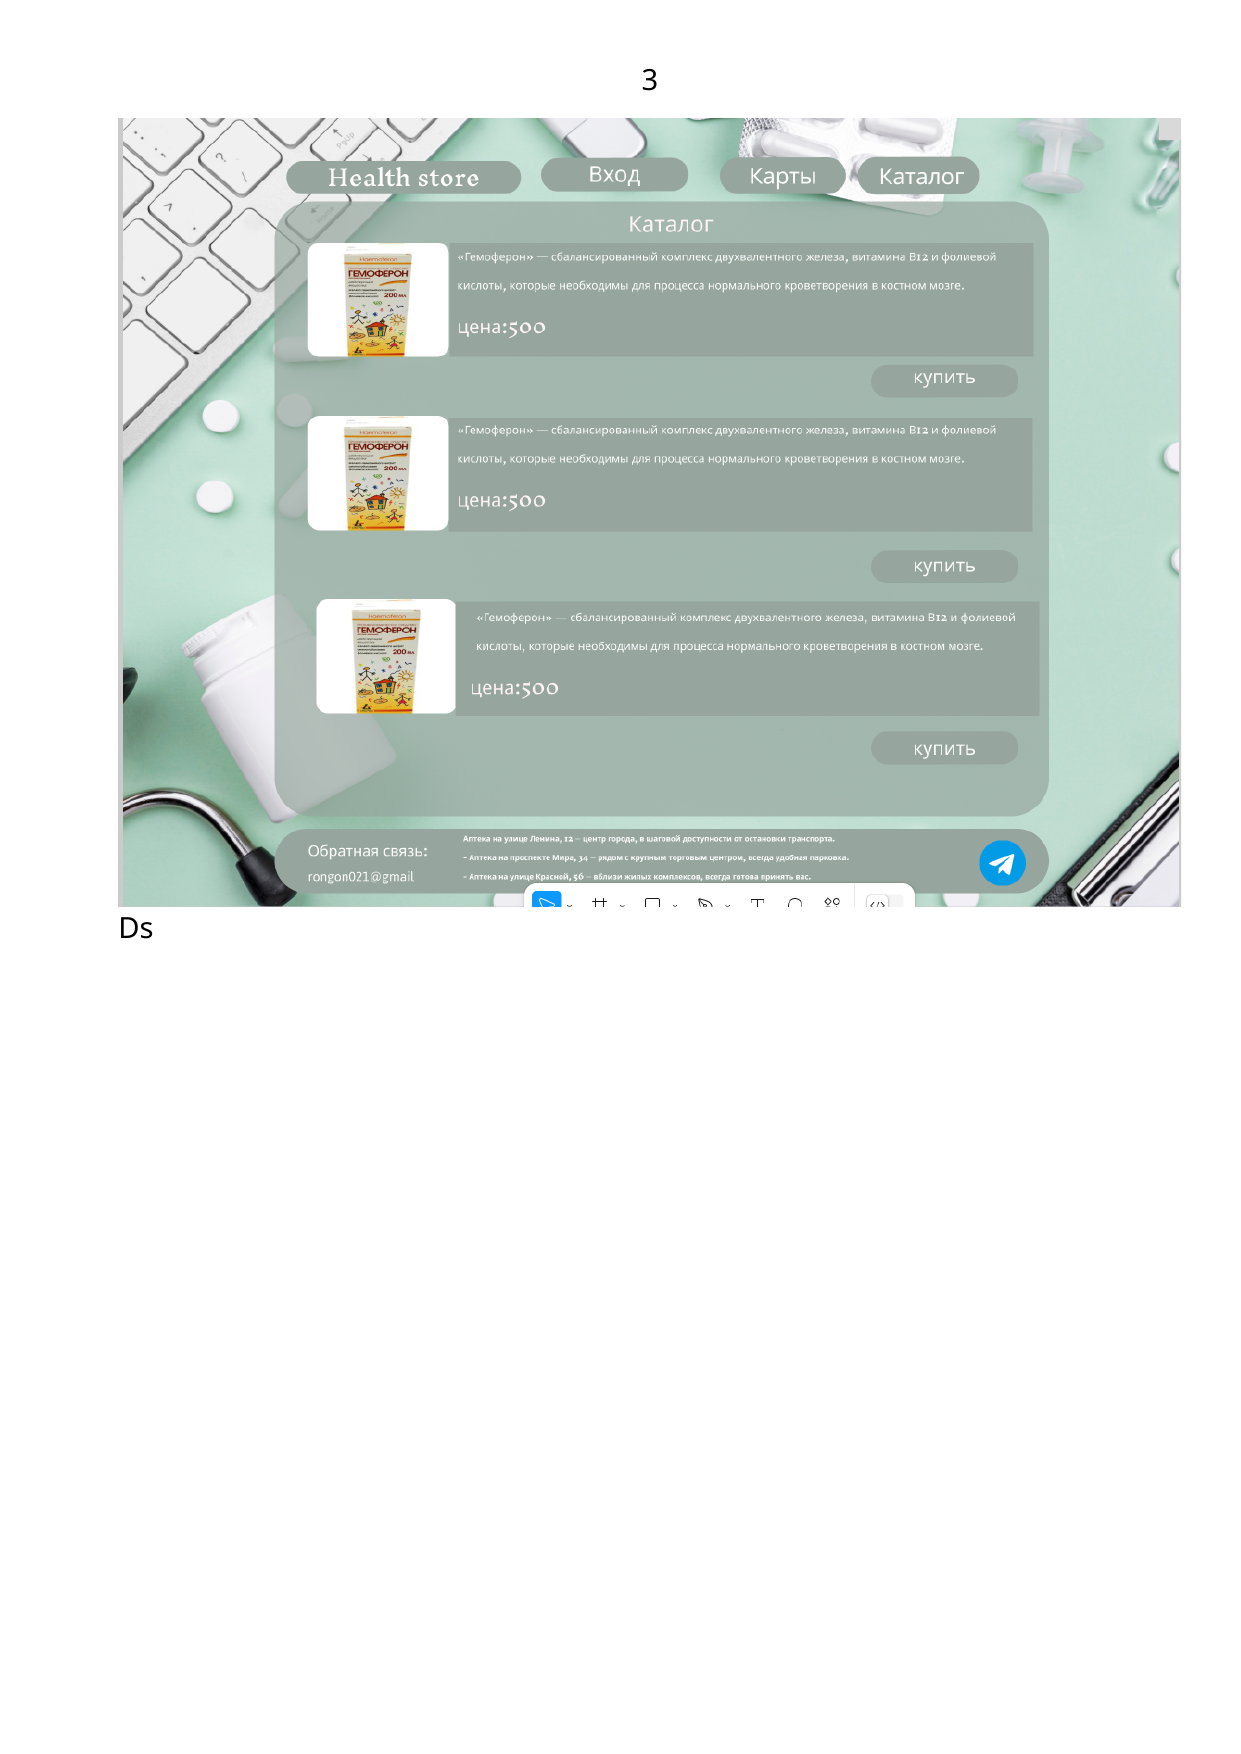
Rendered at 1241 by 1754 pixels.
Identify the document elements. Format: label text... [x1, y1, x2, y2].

text Ds [118, 907, 1181, 947]
picture [118, 118, 1182, 907]
